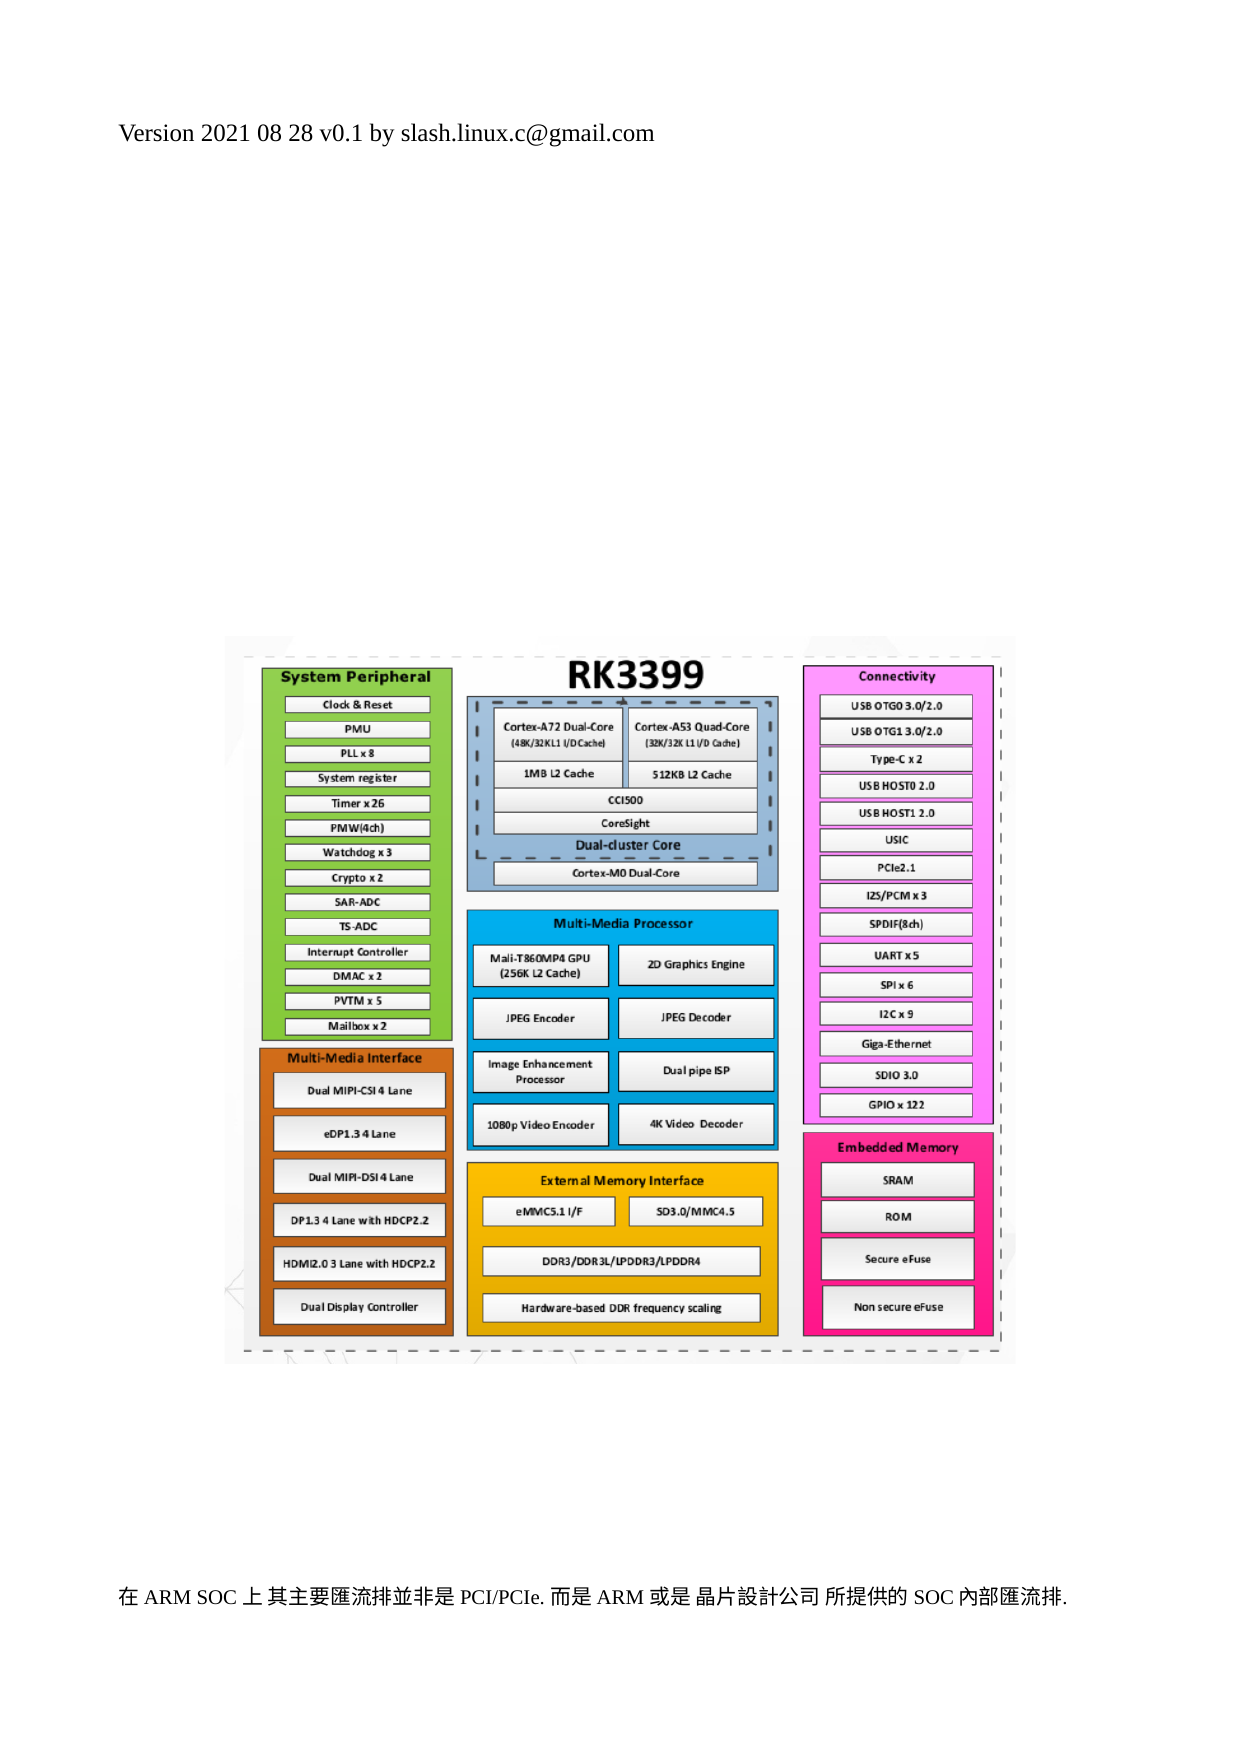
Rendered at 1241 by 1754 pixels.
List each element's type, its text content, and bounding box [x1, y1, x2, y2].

text 在 ARM SOC 上 其主要匯流排並非是 PCI/PCIe. 而是 ARM 或是 晶片設計公司 所提供的 SOC內部匯流排. [118, 1580, 1122, 1611]
picture [224, 636, 1016, 1364]
